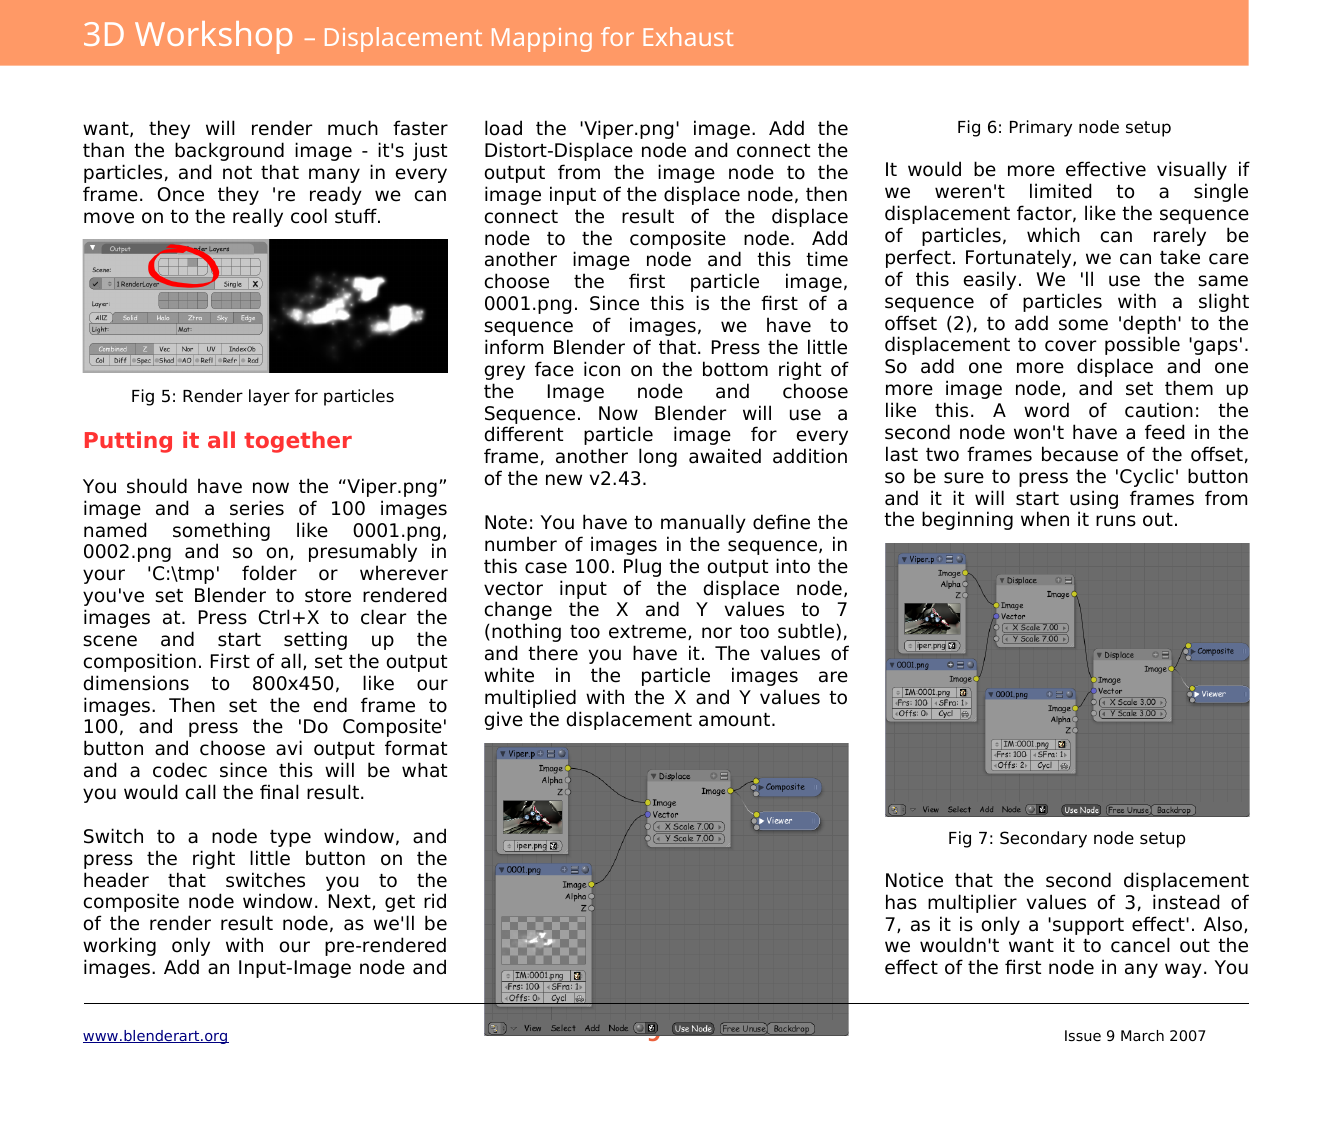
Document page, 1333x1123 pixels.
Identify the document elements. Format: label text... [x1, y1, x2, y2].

text Note: You have to manually define the number of images in the sequence, in this case 100. Plug the output into the vector input of the displace node, change the X and Y values to 7 (nothing too extreme, nor too subtle), and there you have it. The values of white in the particle images are multiplied with the X and Y values to give the displacement amount. [483, 512, 849, 731]
text [83, 227, 448, 239]
picture [483, 1004, 849, 1036]
text Fig 5: Render layer for particles [83, 373, 448, 407]
text Switch to a node type window, and press the right little button on the header that switches you to the composite node window. Next, get rid of the render result node, as we'll be working only with our pre-rendered images. Add an Input-Image node and [83, 826, 448, 979]
text want, they will render much faster than the background image - it's just particles, and not that many in every frame. Once they 're ready we can move on to the really cool stuff. [83, 118, 448, 227]
text You should have now the “Viper.png” image and a series of 100 images named something like 0001.png, 0002.png and so on, presumably in your 'C:\tmp' folder or wherever you've set Blender to store rendered images at. Press Ctrl+X to clear the scene and start setting up the composition. First of all, set the output dimensions to 800x450, like our images. Then set the end frame to 100, and press the 'Do Composite' button and choose avi output format and a codec since this will be what you would call the final result. [83, 476, 448, 804]
picture [884, 543, 1250, 817]
text It would be more effective visually if we weren't limited to a single displacement factor, like the sequence of particles, which can rarely be perfect. Fortunately, we can take care of this easily. We 'll use the same sequence of particles with a slight offset (2), to add some 'depth' to the displacement to cover possible 'gaps'. So add one more displace and one more image node, and set them up like this. A word of caution: the second node won't have a feed in the last two frames because of the offset, so be sure to press the 'Cyclic' button and it it will start using frames from the beginning when it runs out. [884, 159, 1249, 531]
text Fig 6: Primary node setup [884, 118, 1249, 137]
text Fig 7: Secondary node setup [884, 817, 1249, 848]
picture [82, 239, 448, 373]
text [884, 531, 1249, 543]
text Notice that the second displacement has multiplier values of 3, instead of 7, as it is only a 'support effect'. Also, we wouldn't want it to cancel out the effect of the first node in any way. You [884, 870, 1249, 979]
picture [483, 743, 849, 1003]
text Putting it all together [83, 428, 448, 454]
text load the 'Viper.png' image. Add the Distort-Displace node and connect the output from the image node to the image input of the displace node, then connect the result of the displace node to the composite node. Add another image node and this time choose the first particle image, 0001.png. Since this is the first of a sequence of images, we have to inform Blender of that. Press the little grey face icon on the bottom right of the Image node and choose Sequence. Now Blender will use a different particle image for every frame, another long awaited addition of the new v2.43. [483, 118, 849, 490]
